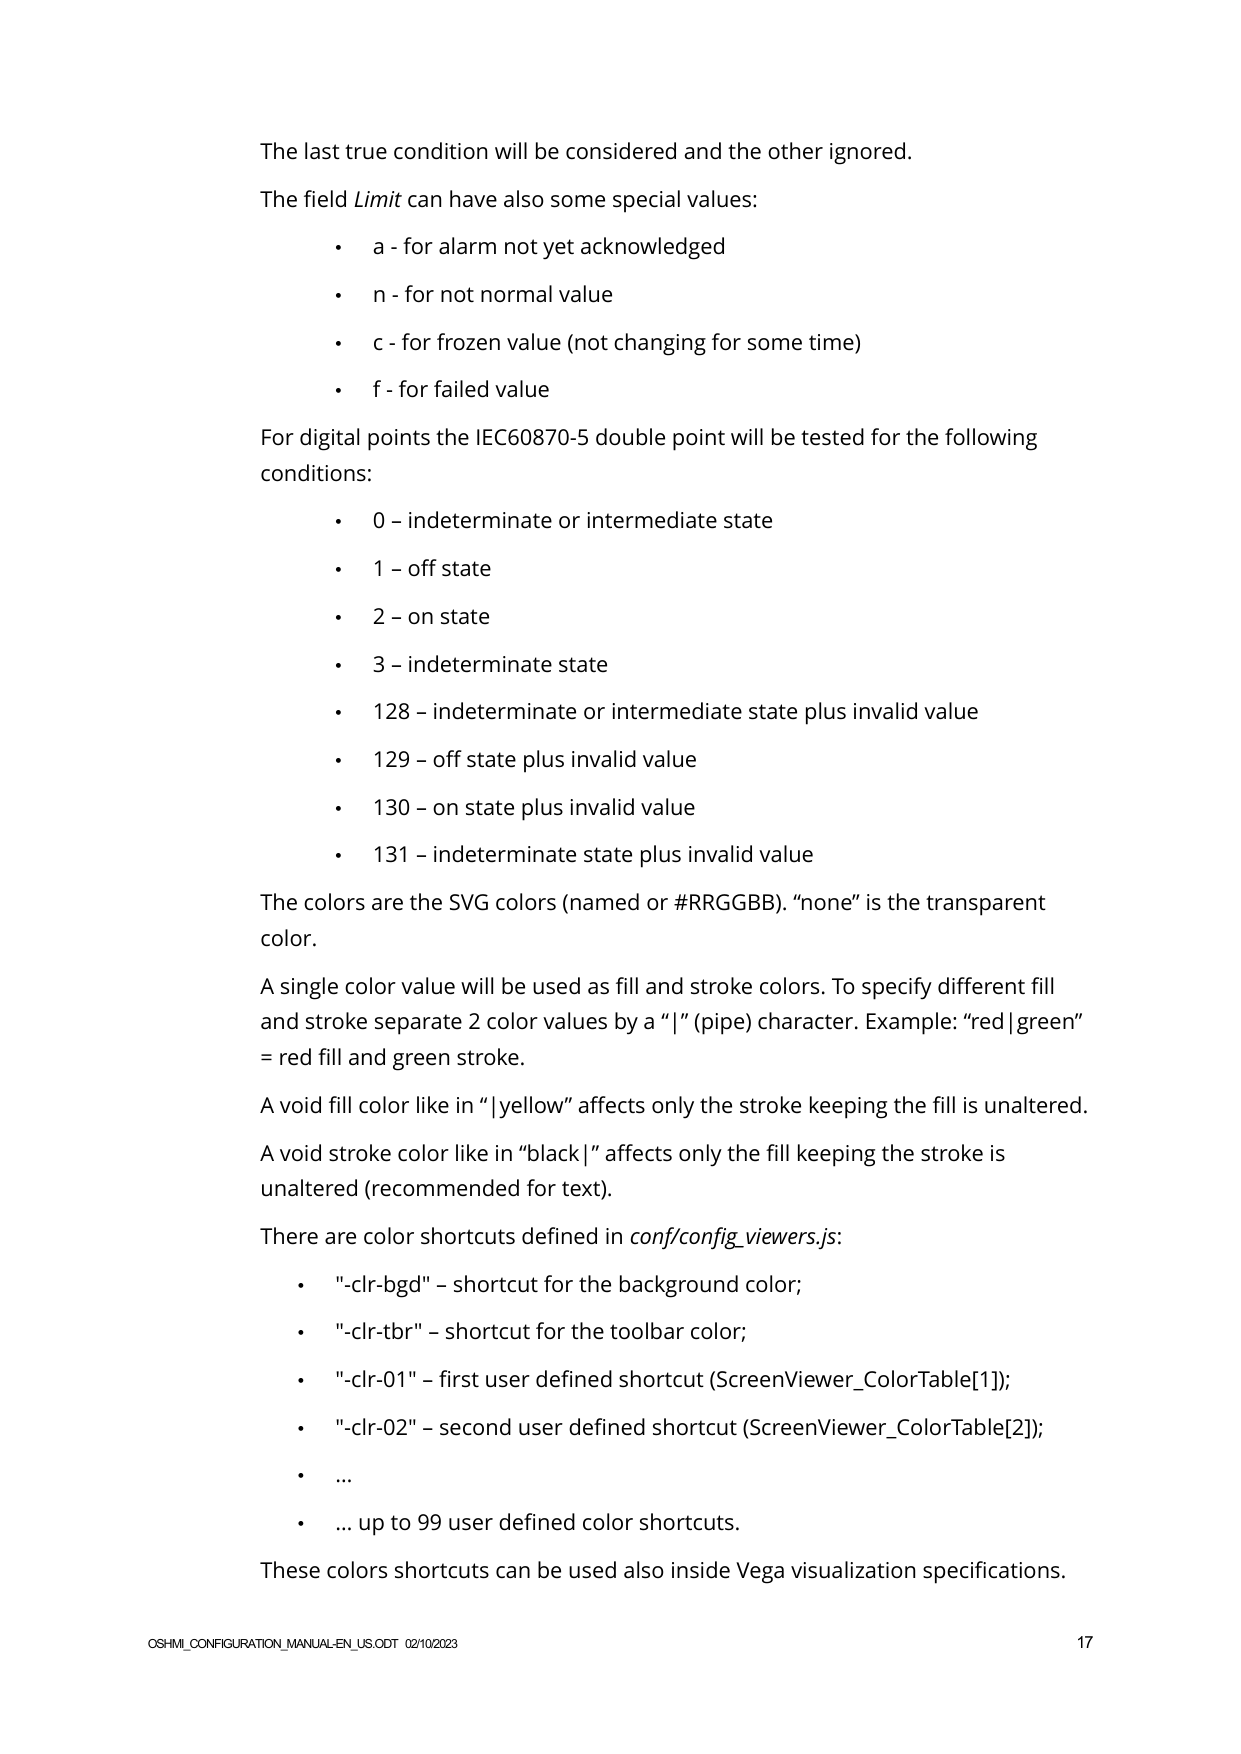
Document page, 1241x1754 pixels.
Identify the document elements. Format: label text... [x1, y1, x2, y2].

list 128 – indeterminate or intermediate state plus invalid value [335, 696, 1093, 726]
list … up to 99 user defined color shortcuts. [298, 1507, 1093, 1537]
list "-clr-01" – first user defined shortcut (ScreenViewer_ColorTable[1]); [298, 1364, 1093, 1394]
text The colors are the SVG colors (named or #RRGGBB). “none” is the transparent color. [260, 887, 1093, 953]
list f - for failed value [335, 374, 1093, 404]
list … [298, 1459, 1093, 1489]
list 0 – indeterminate or intermediate state [335, 506, 1093, 535]
text The field Limit can have also some special values: [260, 183, 1093, 213]
list 1 – off state [335, 553, 1093, 583]
list 129 – off state plus invalid value [335, 744, 1093, 774]
list "-clr-tbr" – shortcut for the toolbar color; [298, 1316, 1093, 1346]
list 130 – on state plus invalid value [335, 792, 1093, 822]
text A void fill color like in “|yellow” affects only the stroke keeping the fill is unaltered. [260, 1090, 1093, 1119]
list 3 – indeterminate state [335, 649, 1093, 678]
text These colors shortcuts can be used also inside Vega visualization specifications. [260, 1555, 1093, 1585]
text There are color shortcuts defined in conf/config_viewers.js: [260, 1221, 1093, 1251]
text The last true condition will be considered and the other ignored. [260, 136, 1093, 166]
list "-clr-bgd" – shortcut for the background color; [298, 1269, 1093, 1298]
text A single color value will be used as fill and stroke colors. To specify different fill and stroke separate 2 color values by a “|” (pipe) character. Example: “red|green” = red fill and green stroke. [260, 971, 1093, 1072]
list n - for not normal value [335, 279, 1093, 309]
text A void stroke color like in “black|” affects only the fill keeping the stroke is unaltered (recommended for text). [260, 1137, 1093, 1203]
list c - for frozen value (not changing for some time) [335, 327, 1093, 356]
list "-clr-02" – second user defined shortcut (ScreenViewer_ColorTable[2]); [298, 1412, 1093, 1442]
list 131 – indeterminate state plus invalid value [335, 839, 1093, 869]
list 2 – on state [335, 601, 1093, 631]
text For digital points the IEC60870-5 double point will be tested for the following conditions: [260, 422, 1093, 488]
list a - for alarm not yet acknowledged [335, 231, 1093, 261]
